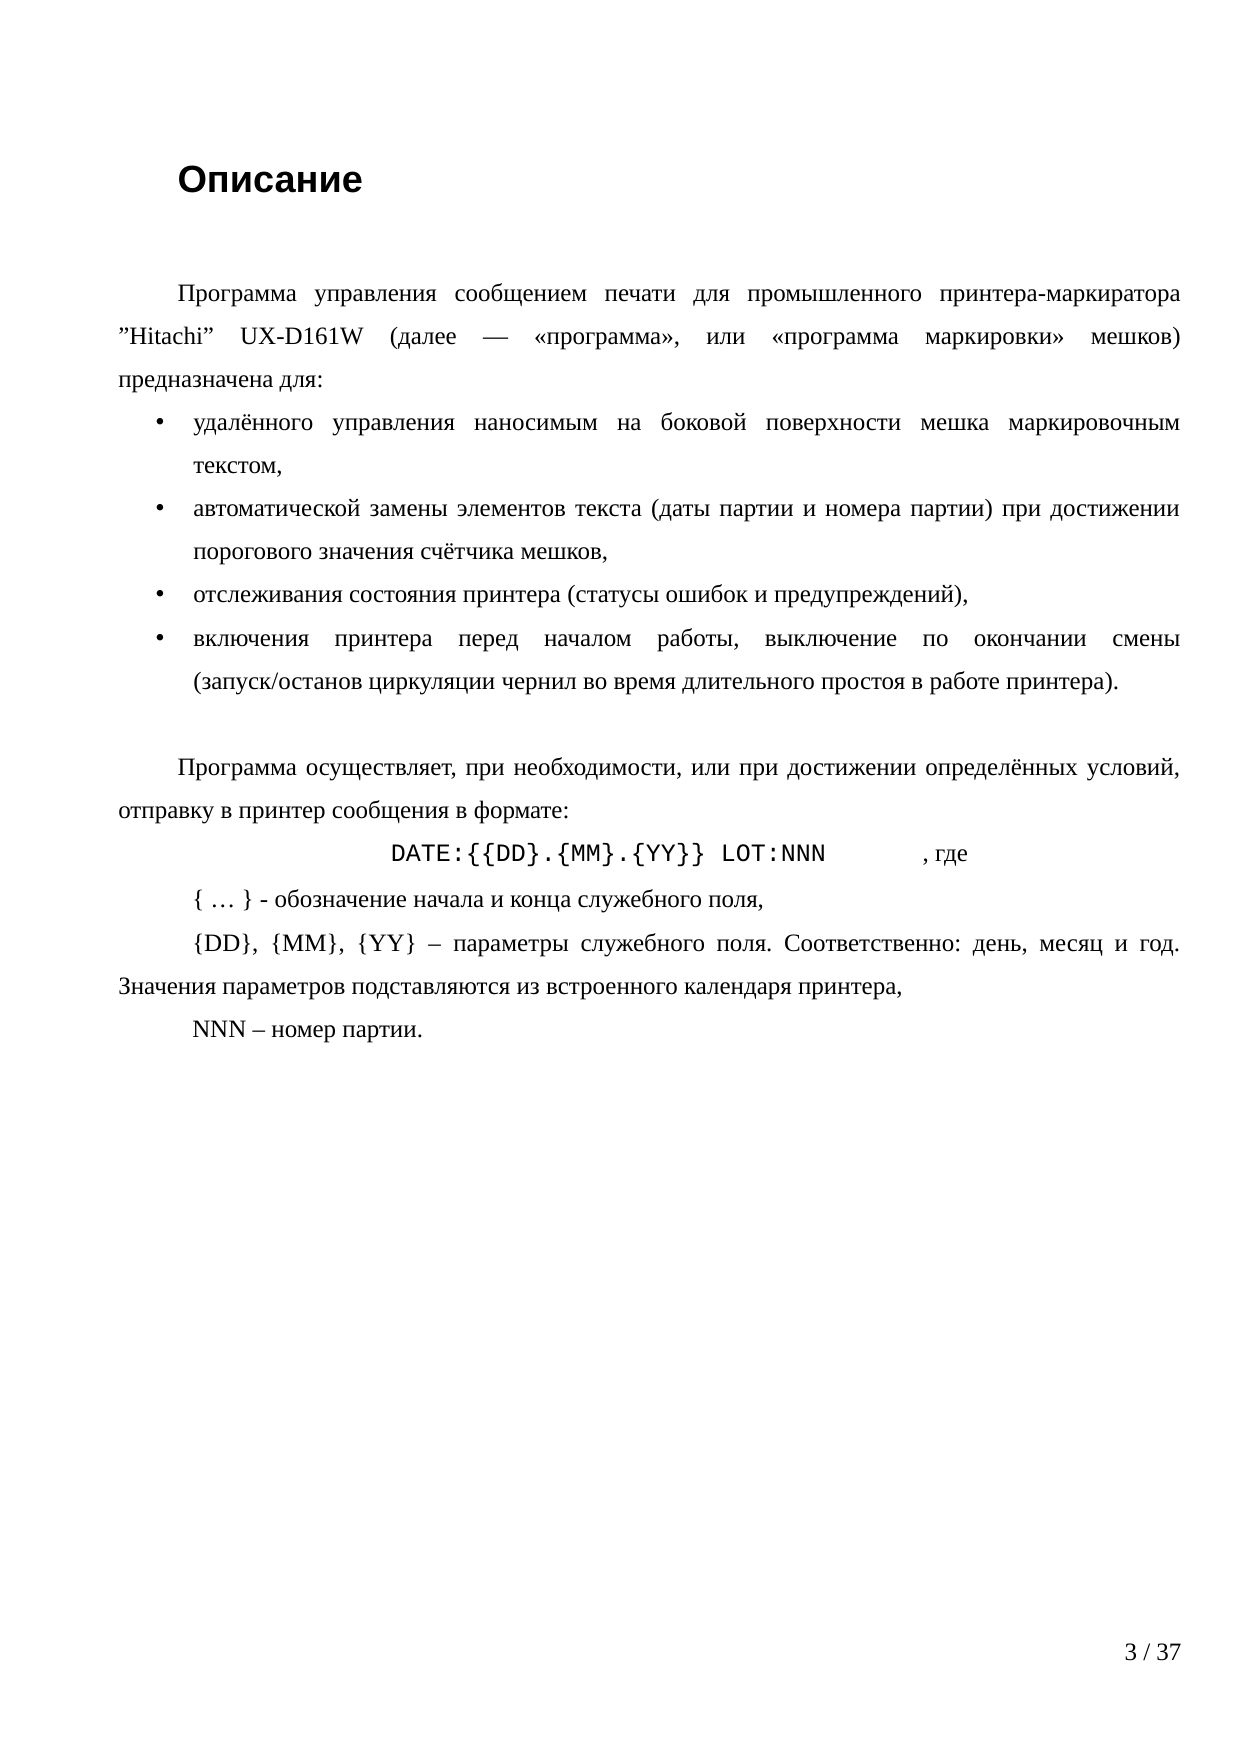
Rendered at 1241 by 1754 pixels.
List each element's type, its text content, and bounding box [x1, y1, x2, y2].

text {DD}, {MM}, {YY} – параметры служебного поля. Соответственно: день, месяц и год. Значения параметров подставляются из встроенного календаря принтера, [118, 928, 1181, 999]
list включения принтера перед началом работы, выключение по окончании смены (запуск/останов циркуляции чернил во время длительного простоя в работе принтера). [156, 623, 1181, 694]
text DATE:{{DD}.{MM}.{YY}} LOT:NNN , где [118, 838, 1181, 869]
text { … } - обозначение начала и конца служебного поля, [118, 884, 1181, 913]
list удалённого управления наносимым на боковой поверхности мешка маркировочным текстом, [156, 407, 1181, 479]
list отслеживания состояния принтера (статусы ошибок и предупреждений), [156, 579, 1181, 608]
text Программа осуществляет, при необходимости, или при достижении определённых условий, отправку в принтер сообщения в формате: [118, 752, 1181, 824]
list автоматической замены элементов текста (даты партии и номера партии) при достижении порогового значения счётчика мешков, [156, 493, 1181, 565]
text NNN – номер партии. [118, 1014, 1181, 1043]
text Программа управления сообщением печати для промышленного принтера-маркиратора ”Hitachi” UX-D161W (далее — «программа», или «программа маркировки» мешков) предназначена для: [118, 278, 1181, 393]
subtitle Описание [177, 157, 1181, 200]
